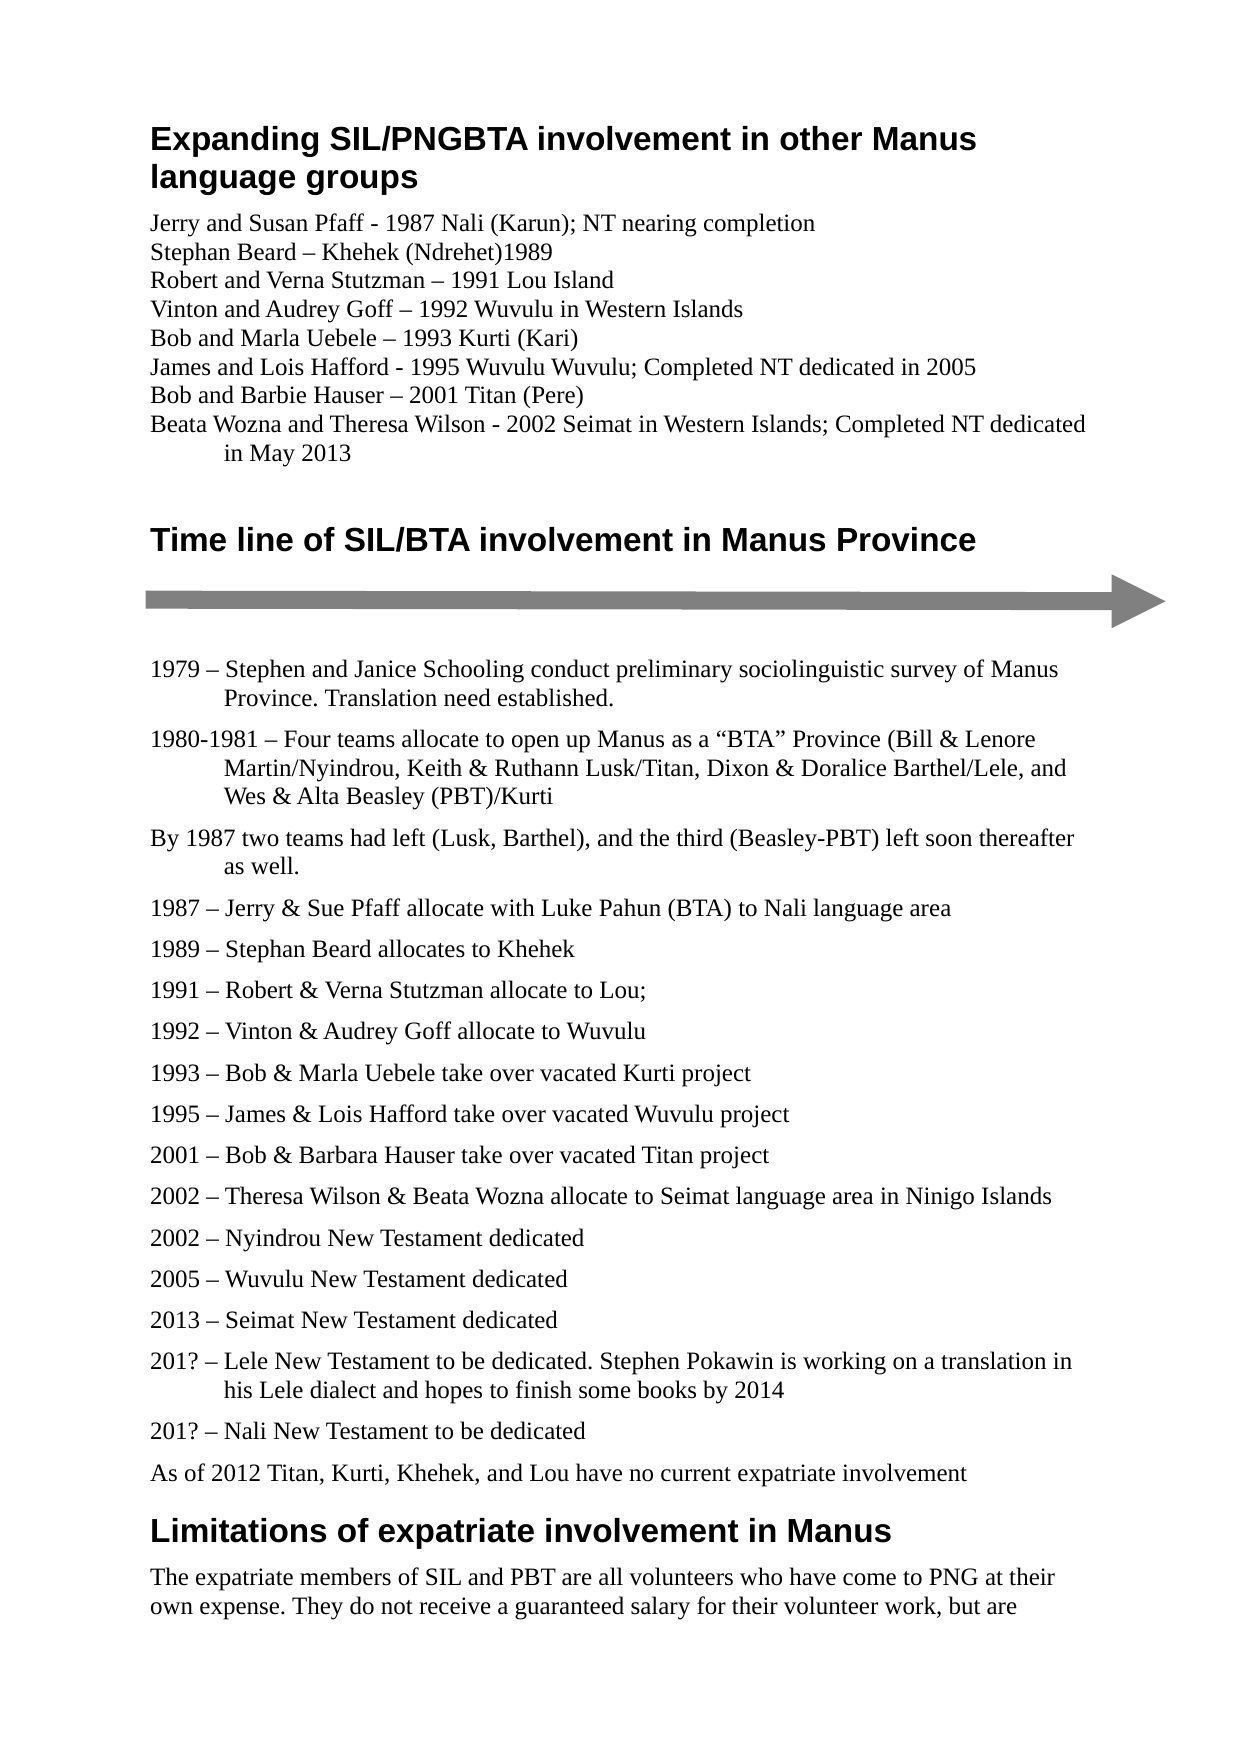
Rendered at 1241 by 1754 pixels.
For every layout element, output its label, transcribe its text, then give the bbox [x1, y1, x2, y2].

text 2001 – Bob & Barbara Hauser take over vacated Titan project [150, 1140, 1090, 1169]
text Vinton and Audrey Goff – 1992 Wuvulu in Western Islands [150, 294, 1090, 323]
text 2002 – Nyindrou New Testament dedicated [150, 1223, 1090, 1251]
text 1992 – Vinton & Audrey Goff allocate to Wuvulu [150, 1016, 1090, 1045]
subtitle Time line of SIL/BTA involvement in Manus Province [150, 520, 1090, 559]
text Bob and Barbie Hauser – 2001 Titan (Pere) [150, 380, 1090, 409]
text 2013 – Seimat New Testament dedicated [150, 1305, 1090, 1334]
text Stephan Beard – Khehek (Ndrehet)1989 [150, 237, 1090, 265]
text 1987 – Jerry & Sue Pfaff allocate with Luke Pahun (BTA) to Nali language area [150, 893, 1090, 921]
text 1989 – Stephan Beard allocates to Khehek [150, 934, 1090, 963]
subtitle Limitations of expatriate involvement in Manus [150, 1511, 1090, 1550]
text 1980-1981 – Four teams allocate to open up Manus as a “BTA” Province (Bill & Lenore Martin/Nyindrou, Keith & Ruthann Lusk/Titan, Dixon & Doralice Barthel/Lele, and Wes & Alta Beasley (PBT)/Kurti [150, 724, 1090, 810]
text 2002 – Theresa Wilson & Beata Wozna allocate to Seimat language area in Ninigo Islands [150, 1181, 1090, 1210]
subtitle Expanding SIL/PNGBTA involvement in other Manus language groups [150, 118, 1090, 195]
text Jerry and Susan Pfaff - 1987 Nali (Karun); NT nearing completion [150, 208, 1090, 237]
text By 1987 two teams had left (Lusk, Barthel), and the third (Beasley-PBT) left soon thereafter as well. [150, 823, 1090, 880]
text 201? – Lele New Testament to be dedicated. Stephen Pokawin is working on a translation in his Lele dialect and hopes to finish some books by 2014 [150, 1346, 1090, 1404]
text 1995 – James & Lois Hafford take over vacated Wuvulu project [150, 1099, 1090, 1128]
text 1991 – Robert & Verna Stutzman allocate to Lou; [150, 975, 1090, 1004]
text As of 2012 Titan, Kurti, Khehek, and Lou have no current expatriate involvement [150, 1458, 1090, 1486]
text 1993 – Bob & Marla Uebele take over vacated Kurti project [150, 1058, 1090, 1086]
text James and Lois Hafford - 1995 Wuvulu Wuvulu; Completed NT dedicated in 2005 [150, 352, 1090, 380]
text Bob and Marla Uebele – 1993 Kurti (Kari) [150, 323, 1090, 352]
text 1979 – Stephen and Janice Schooling conduct preliminary sociolinguistic survey of Manus Province. Translation need established. [150, 654, 1090, 711]
text 2005 – Wuvulu New Testament dedicated [150, 1264, 1090, 1293]
text Beata Wozna and Theresa Wilson - 2002 Seimat in Western Islands; Completed NT dedicated in May 2013 [150, 409, 1090, 467]
text Robert and Verna Stutzman – 1991 Lou Island [150, 265, 1090, 294]
text 201? – Nali New Testament to be dedicated [150, 1416, 1090, 1445]
text The expatriate members of SIL and PBT are all volunteers who have come to PNG at their own expense. They do not receive a guaranteed salary for their volunteer work, but are [150, 1562, 1090, 1620]
